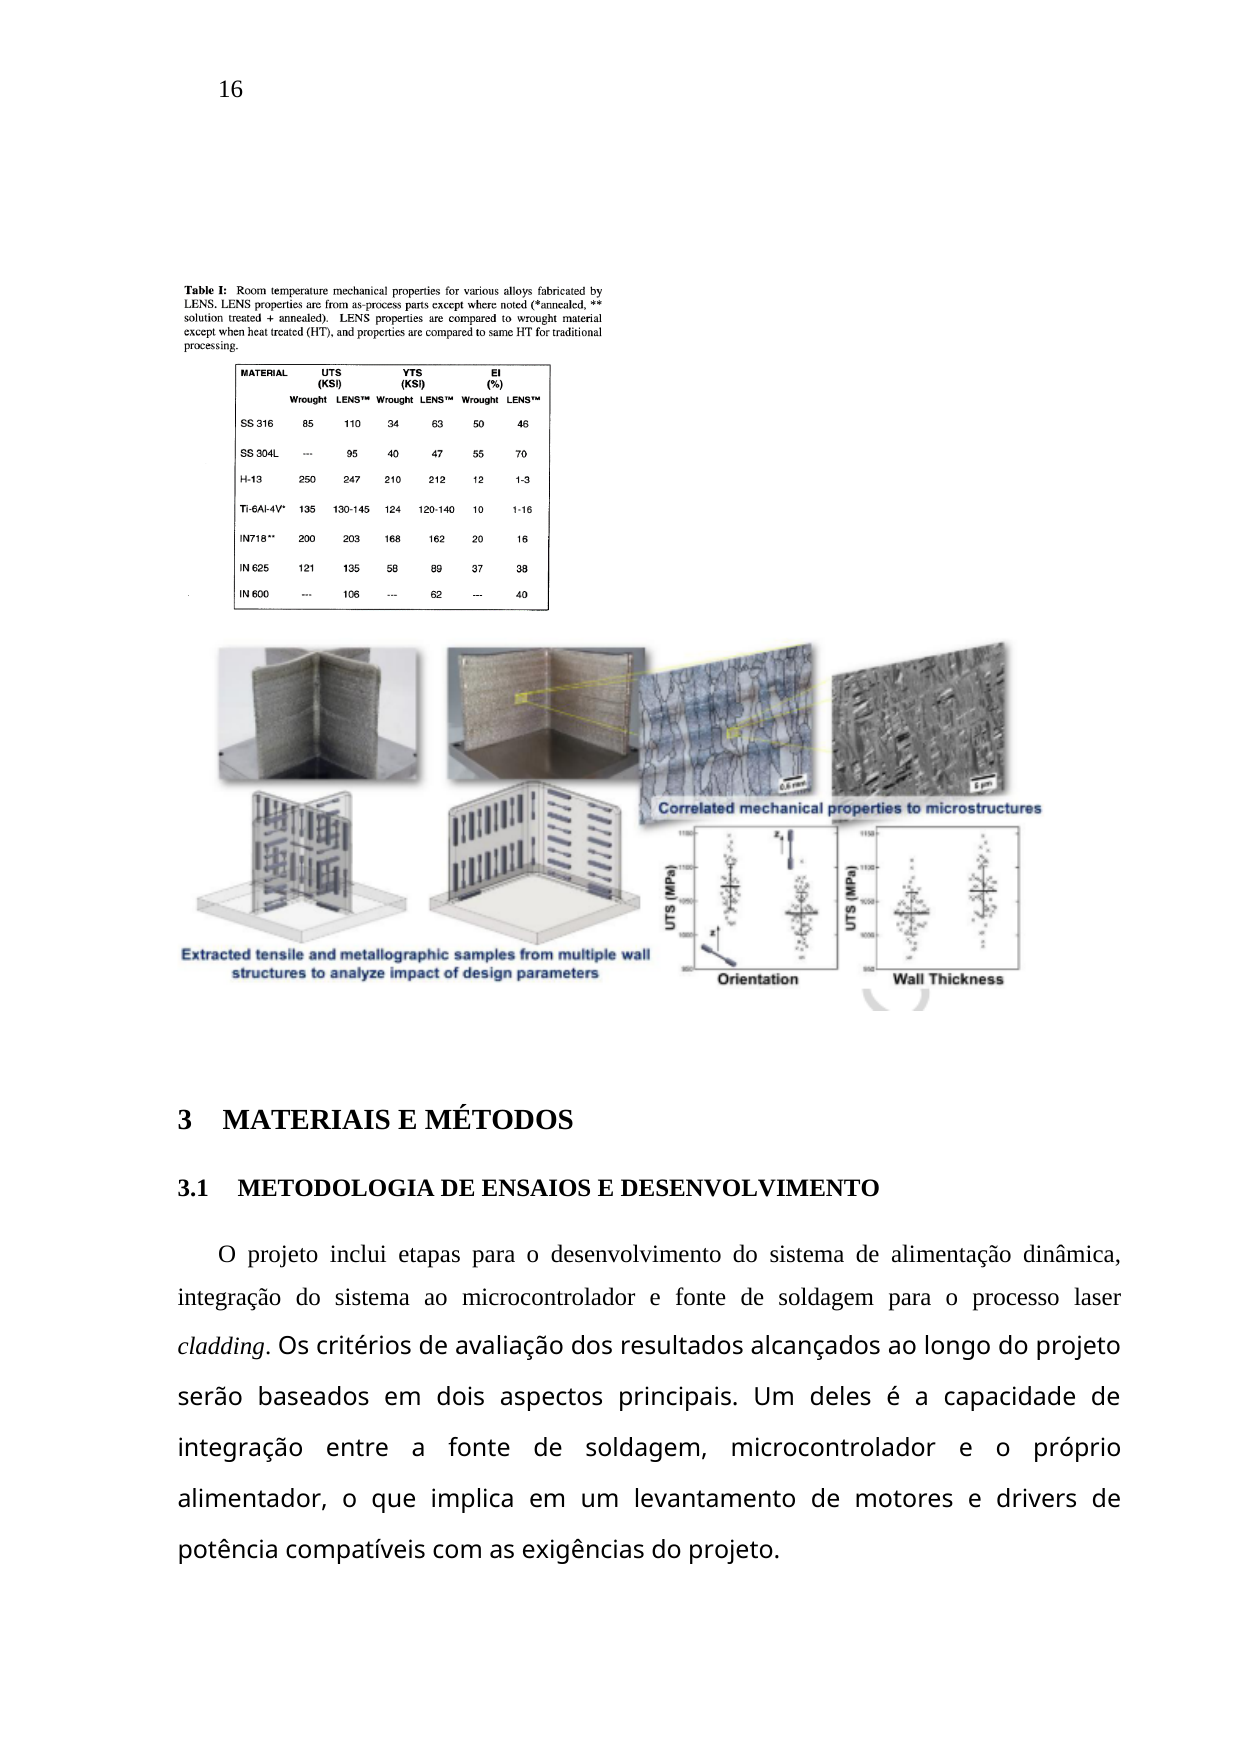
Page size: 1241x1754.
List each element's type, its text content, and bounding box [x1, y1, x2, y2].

text O projeto inclui etapas para o desenvolvimento do sistema de alimentação dinâmica, integração do sistema ao microcontrolador e fonte de soldagem para o processo laser cladding. Os critérios de avaliação dos resultados alcançados ao longo do projeto serão baseados em dois aspectos principais. Um deles é a capacidade de integração entre a fonte de soldagem, microcontrolador e o próprio alimentador, o que implica em um levantamento de motores e drivers de potência compatíveis com as exigências do projeto. [177, 1239, 1122, 1566]
subtitle METODOLOGIA DE ENSAIOS E DESENVOLVIMENTO [177, 1173, 1122, 1202]
picture [177, 629, 1060, 1011]
subtitle MATERIAIS E MÉTODOS [177, 1102, 1122, 1135]
picture [177, 279, 609, 616]
